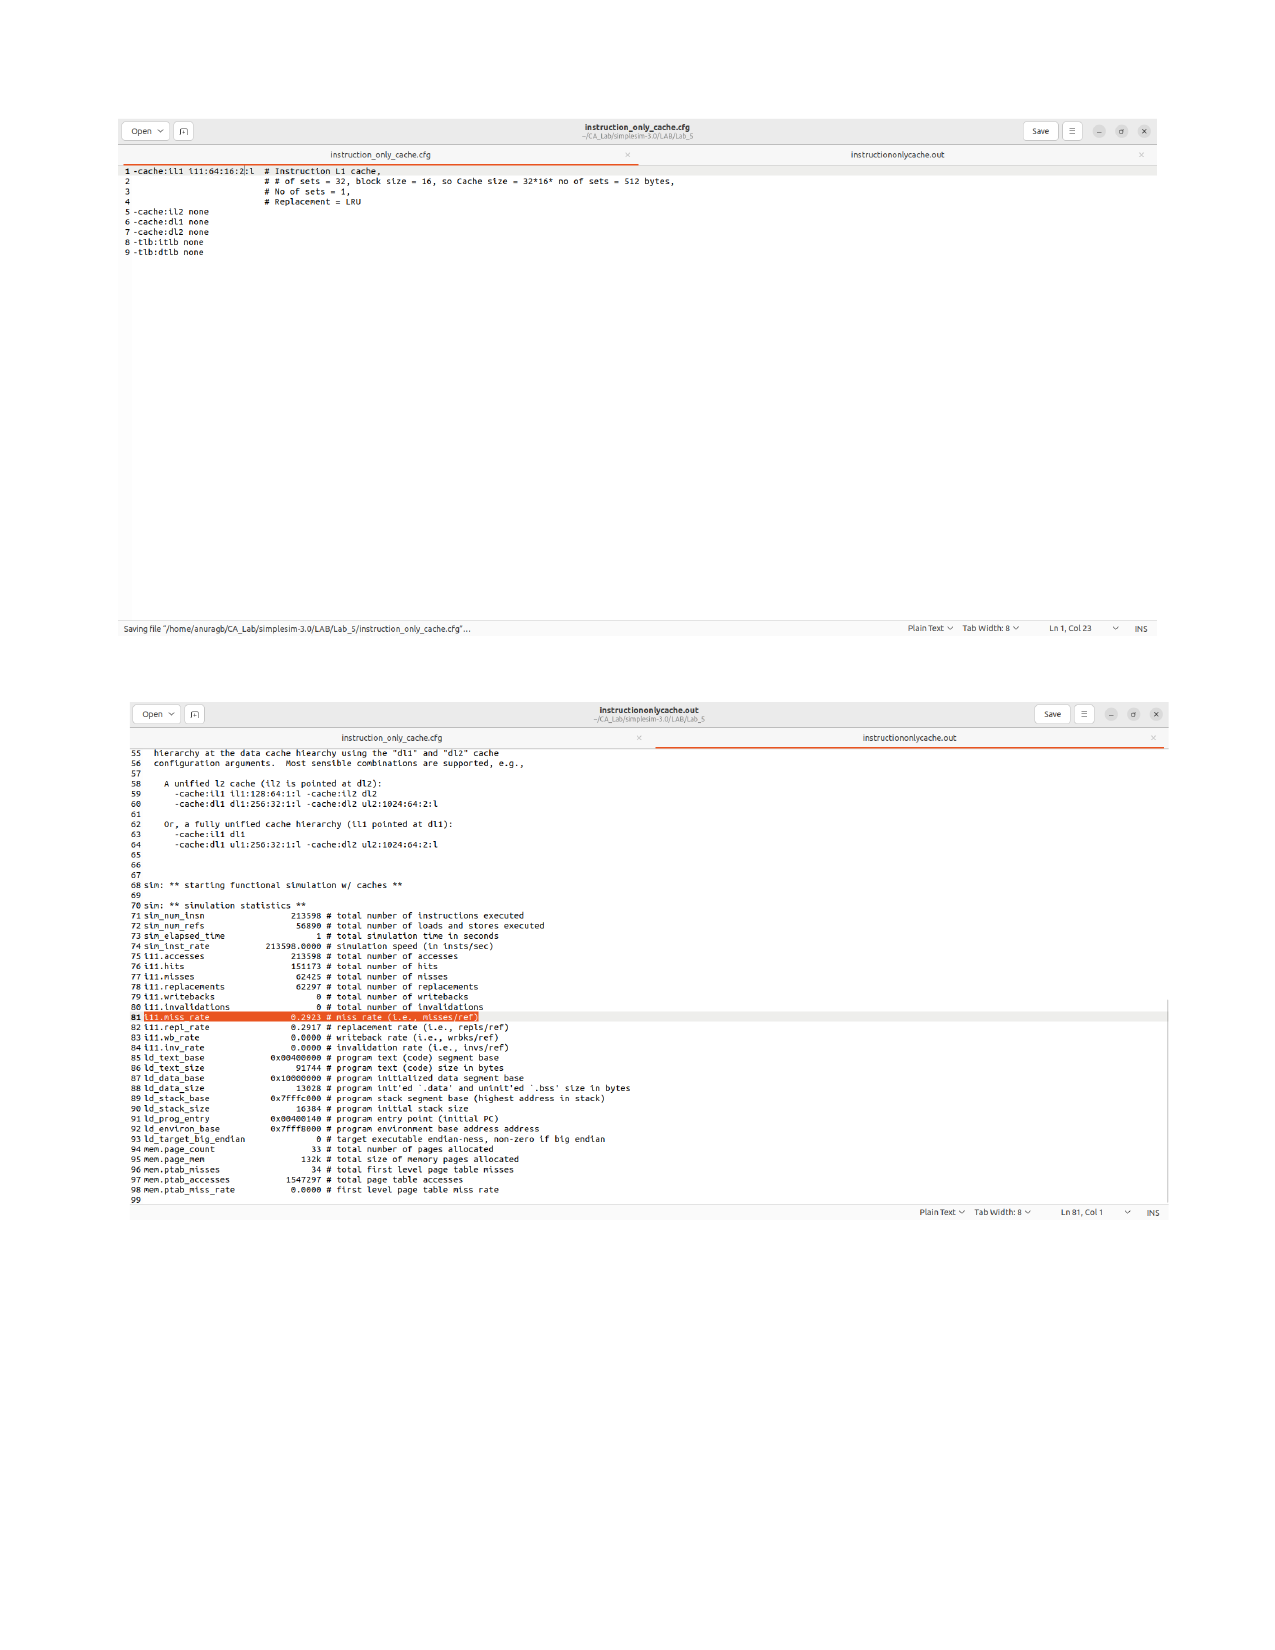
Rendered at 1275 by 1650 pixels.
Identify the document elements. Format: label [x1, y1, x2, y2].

picture [129, 702, 1169, 1220]
picture [118, 118, 1157, 636]
